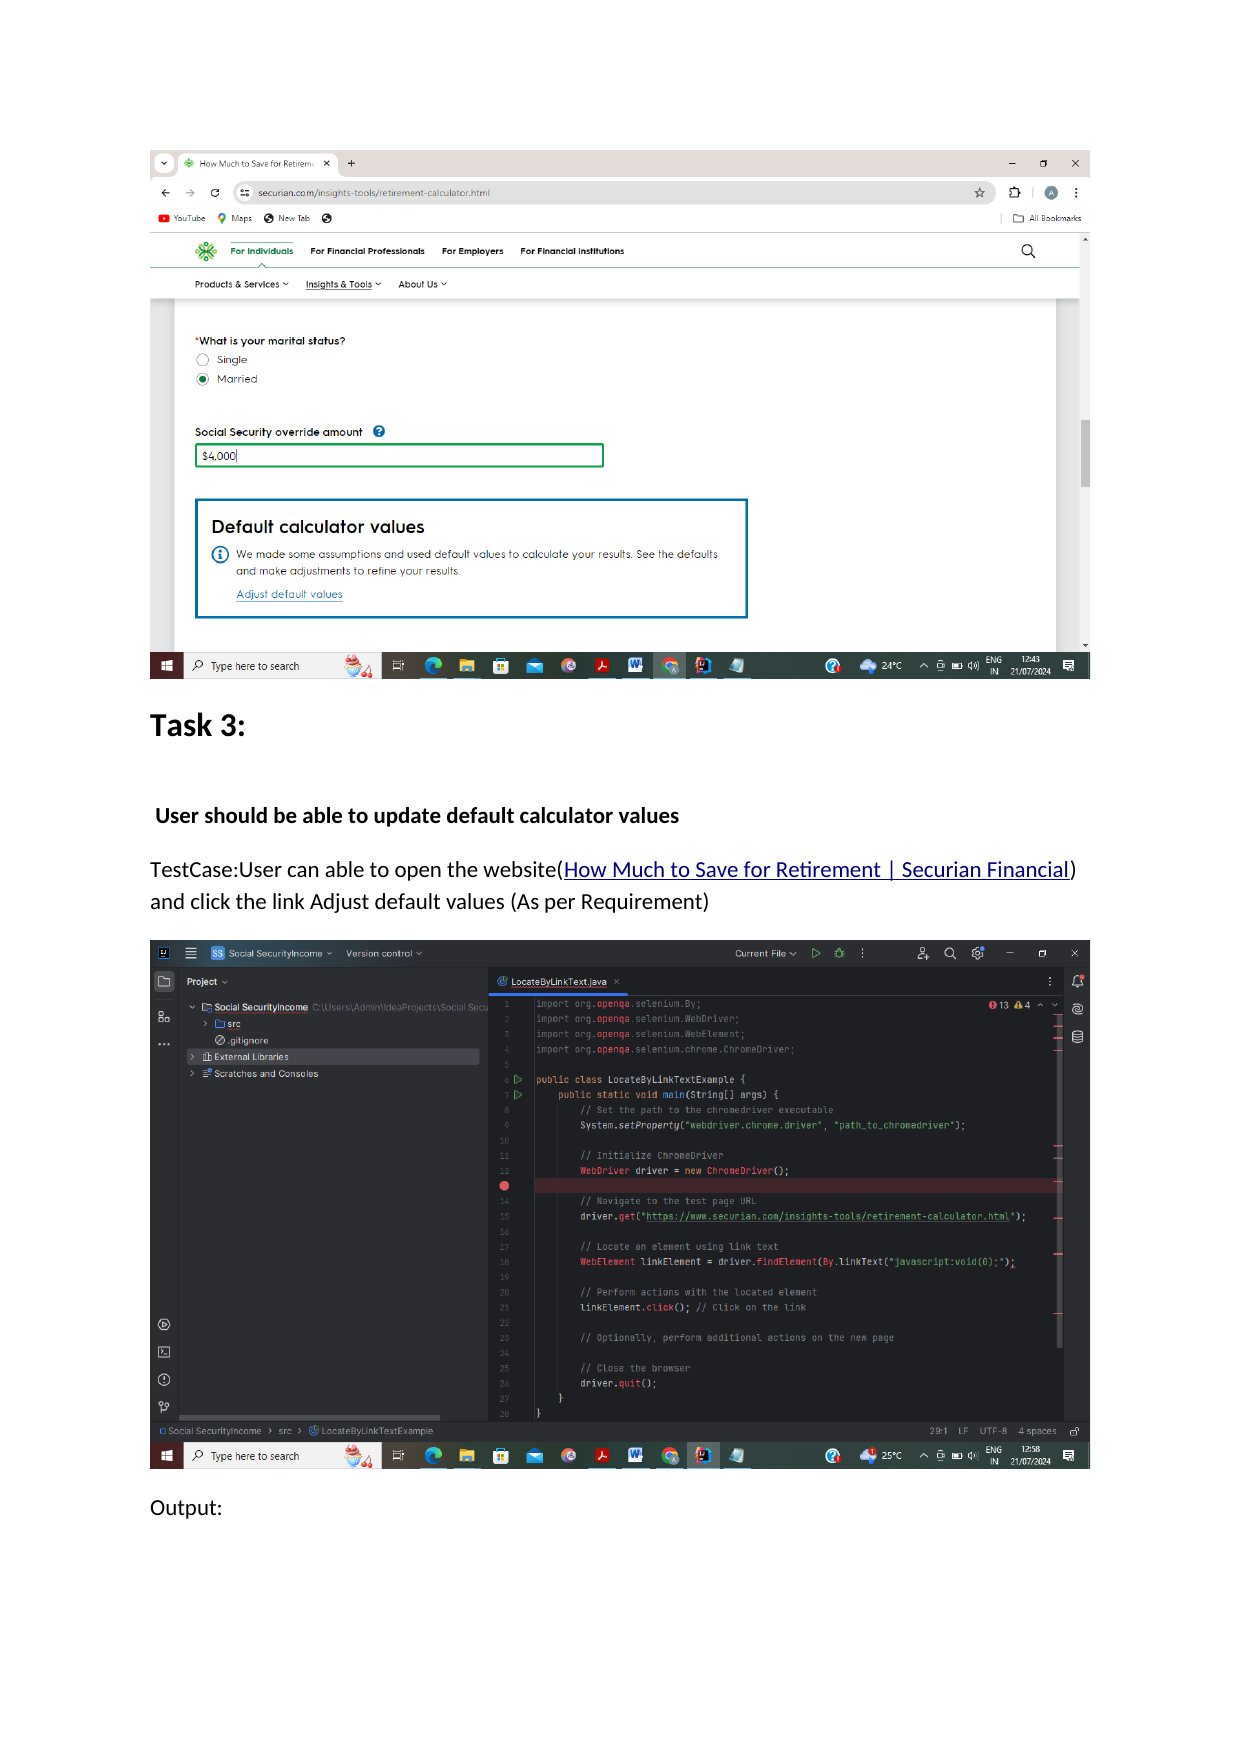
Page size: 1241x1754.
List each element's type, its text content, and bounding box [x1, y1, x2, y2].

text Output: [150, 1493, 1090, 1521]
text User should be able to update default calculator values [150, 802, 1090, 830]
text TestCase:User can able to open the website(How Much to Save for Retirement | Securian Financial) and click the link Adjust default values (As per Requirement) [150, 855, 1090, 915]
text Task 3: [150, 703, 1090, 744]
